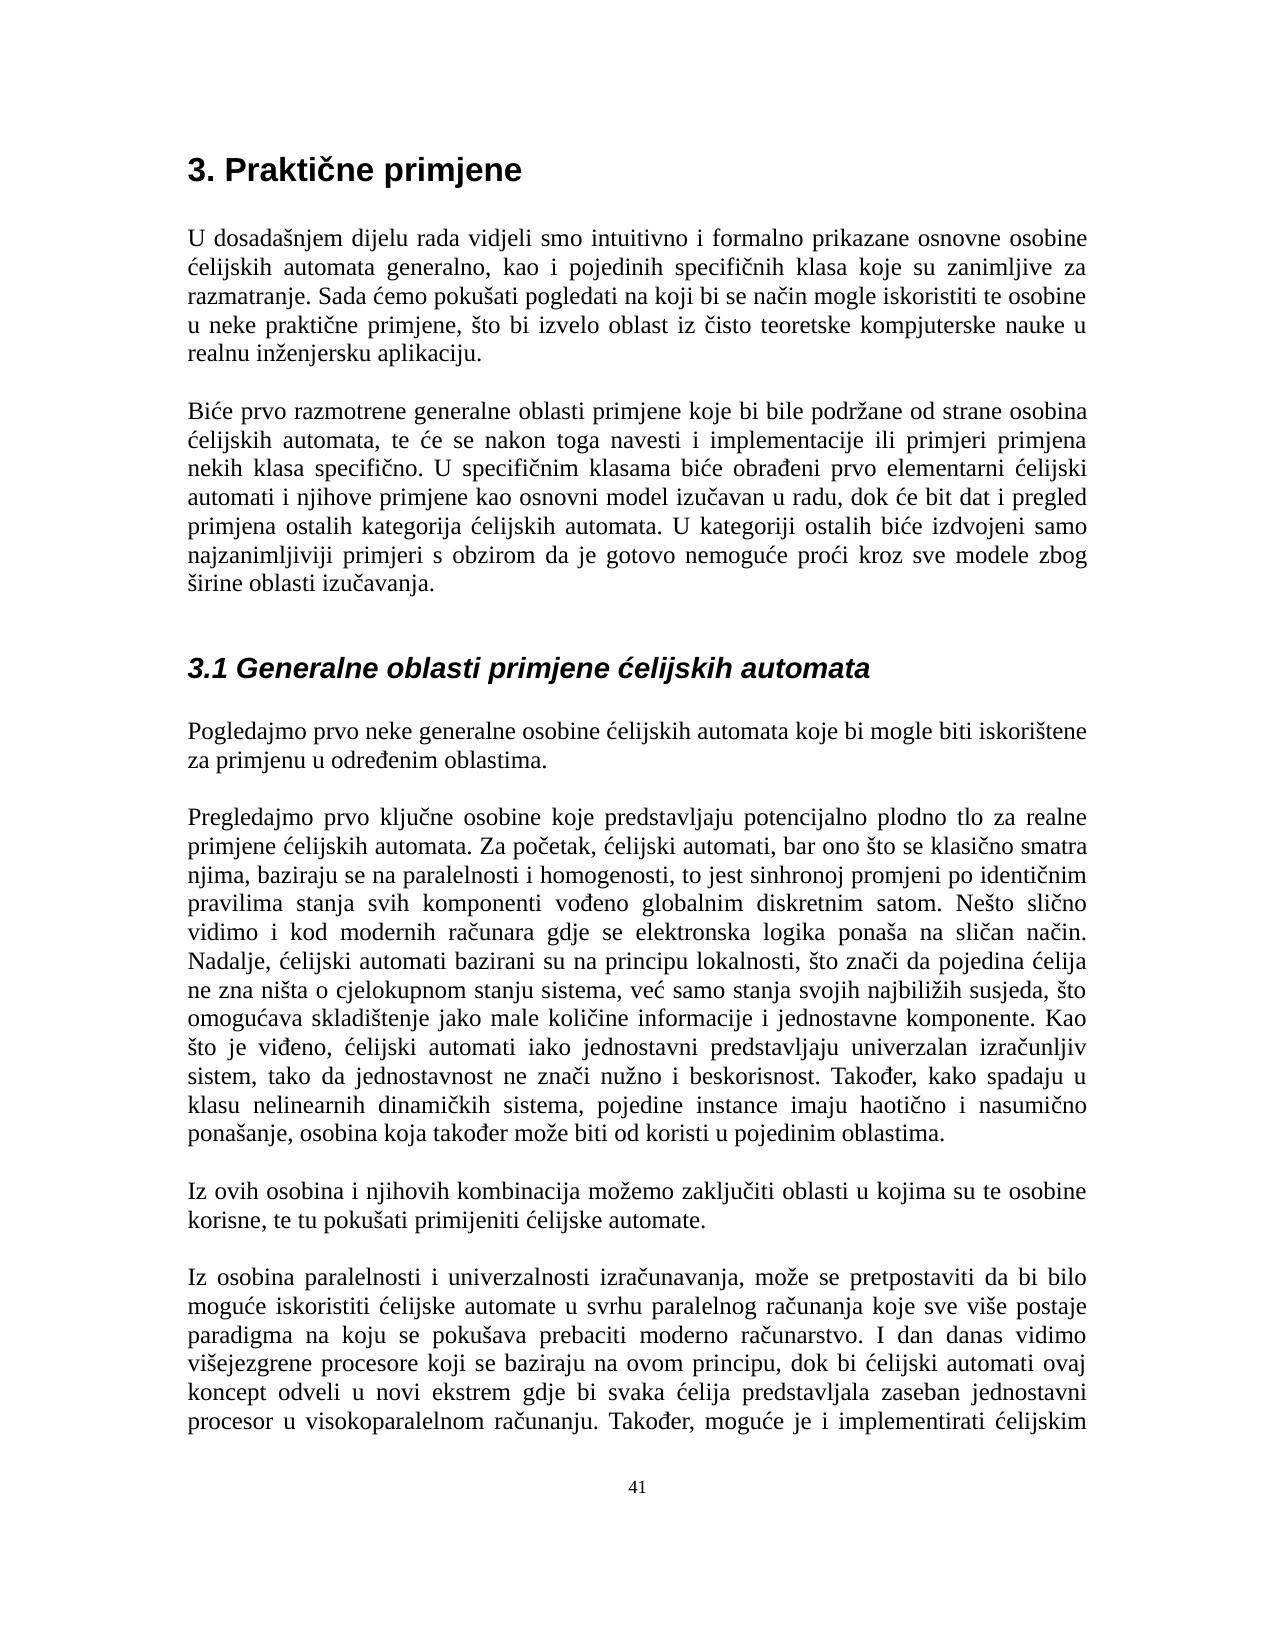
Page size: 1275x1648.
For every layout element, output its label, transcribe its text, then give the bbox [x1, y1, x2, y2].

subtitle 3. Praktične primjene [187, 150, 1088, 188]
text Pogledajmo prvo neke generalne osobine ćelijskih automata koje bi mogle biti iskorištene za primjenu u određenim oblastima. [187, 716, 1088, 773]
text Biće prvo razmotrene generalne oblasti primjene koje bi bile podržane od strane osobina ćelijskih automata, te će se nakon toga navesti i implementacije ili primjeri primjena nekih klasa specifično. U specifičnim klasama biće obrađeni prvo elementarni ćelijski automati i njihove primjene kao osnovni model izučavan u radu, dok će bit dat i pregled primjena ostalih kategorija ćelijskih automata. U kategoriji ostalih biće izdvojeni samo najzanimljiviji primjeri s obzirom da je gotovo nemoguće proći kroz sve modele zbog širine oblasti izučavanja. [187, 396, 1088, 597]
text Pregledajmo prvo ključne osobine koje predstavljaju potencijalno plodno tlo za realne primjene ćelijskih automata. Za početak, ćelijski automati, bar ono što se klasično smatra njima, baziraju se na paralelnosti i homogenosti, to jest sinhronoj promjeni po identičnim pravilima stanja svih komponenti vođeno globalnim diskretnim satom. Nešto slično vidimo i kod modernih računara gdje se elektronska logika ponaša na sličan način. Nadalje, ćelijski automati bazirani su na principu lokalnosti, što znači da pojedina ćelija ne zna ništa o cjelokupnom stanju sistema, već samo stanja svojih najbiližih susjeda, što omogućava skladištenje jako male količine informacije i jednostavne komponente. Kao što je viđeno, ćelijski automati iako jednostavni predstavljaju univerzalan izračunljiv sistem, tako da jednostavnost ne znači nužno i beskorisnost. Također, kako spadaju u klasu nelinearnih dinamičkih sistema, pojedine instance imaju haotično i nasumično ponašanje, osobina koja također može biti od koristi u pojedinim oblastima. [187, 802, 1088, 1147]
text Iz osobina paralelnosti i univerzalnosti izračunavanja, može se pretpostaviti da bi bilo moguće iskoristiti ćelijske automate u svrhu paralelnog računanja koje sve više postaje paradigma na koju se pokušava prebaciti moderno računarstvo. I dan danas vidimo višejezgrene procesore koji se baziraju na ovom principu, dok bi ćelijski automati ovaj koncept odveli u novi ekstrem gdje bi svaka ćelija predstavljala zaseban jednostavni procesor u visokoparalelnom računanju. Također, moguće je i implementirati ćelijskim [187, 1262, 1088, 1435]
text U dosadašnjem dijelu rada vidjeli smo intuitivno i formalno prikazane osnovne osobine ćelijskih automata generalno, kao i pojedinih specifičnih klasa koje su zanimljive za razmatranje. Sada ćemo pokušati pogledati na koji bi se način mogle iskoristiti te osobine u neke praktične primjene, što bi izvelo oblast iz čisto teoretske kompjuterske nauke u realnu inženjersku aplikaciju. [187, 223, 1088, 367]
text Iz ovih osobina i njihovih kombinacija možemo zaključiti oblasti u kojima su te osobine korisne, te tu pokušati primijeniti ćelijske automate. [187, 1176, 1088, 1233]
subtitle 3.1 Generalne oblasti primjene ćelijskih automata [187, 651, 1088, 684]
